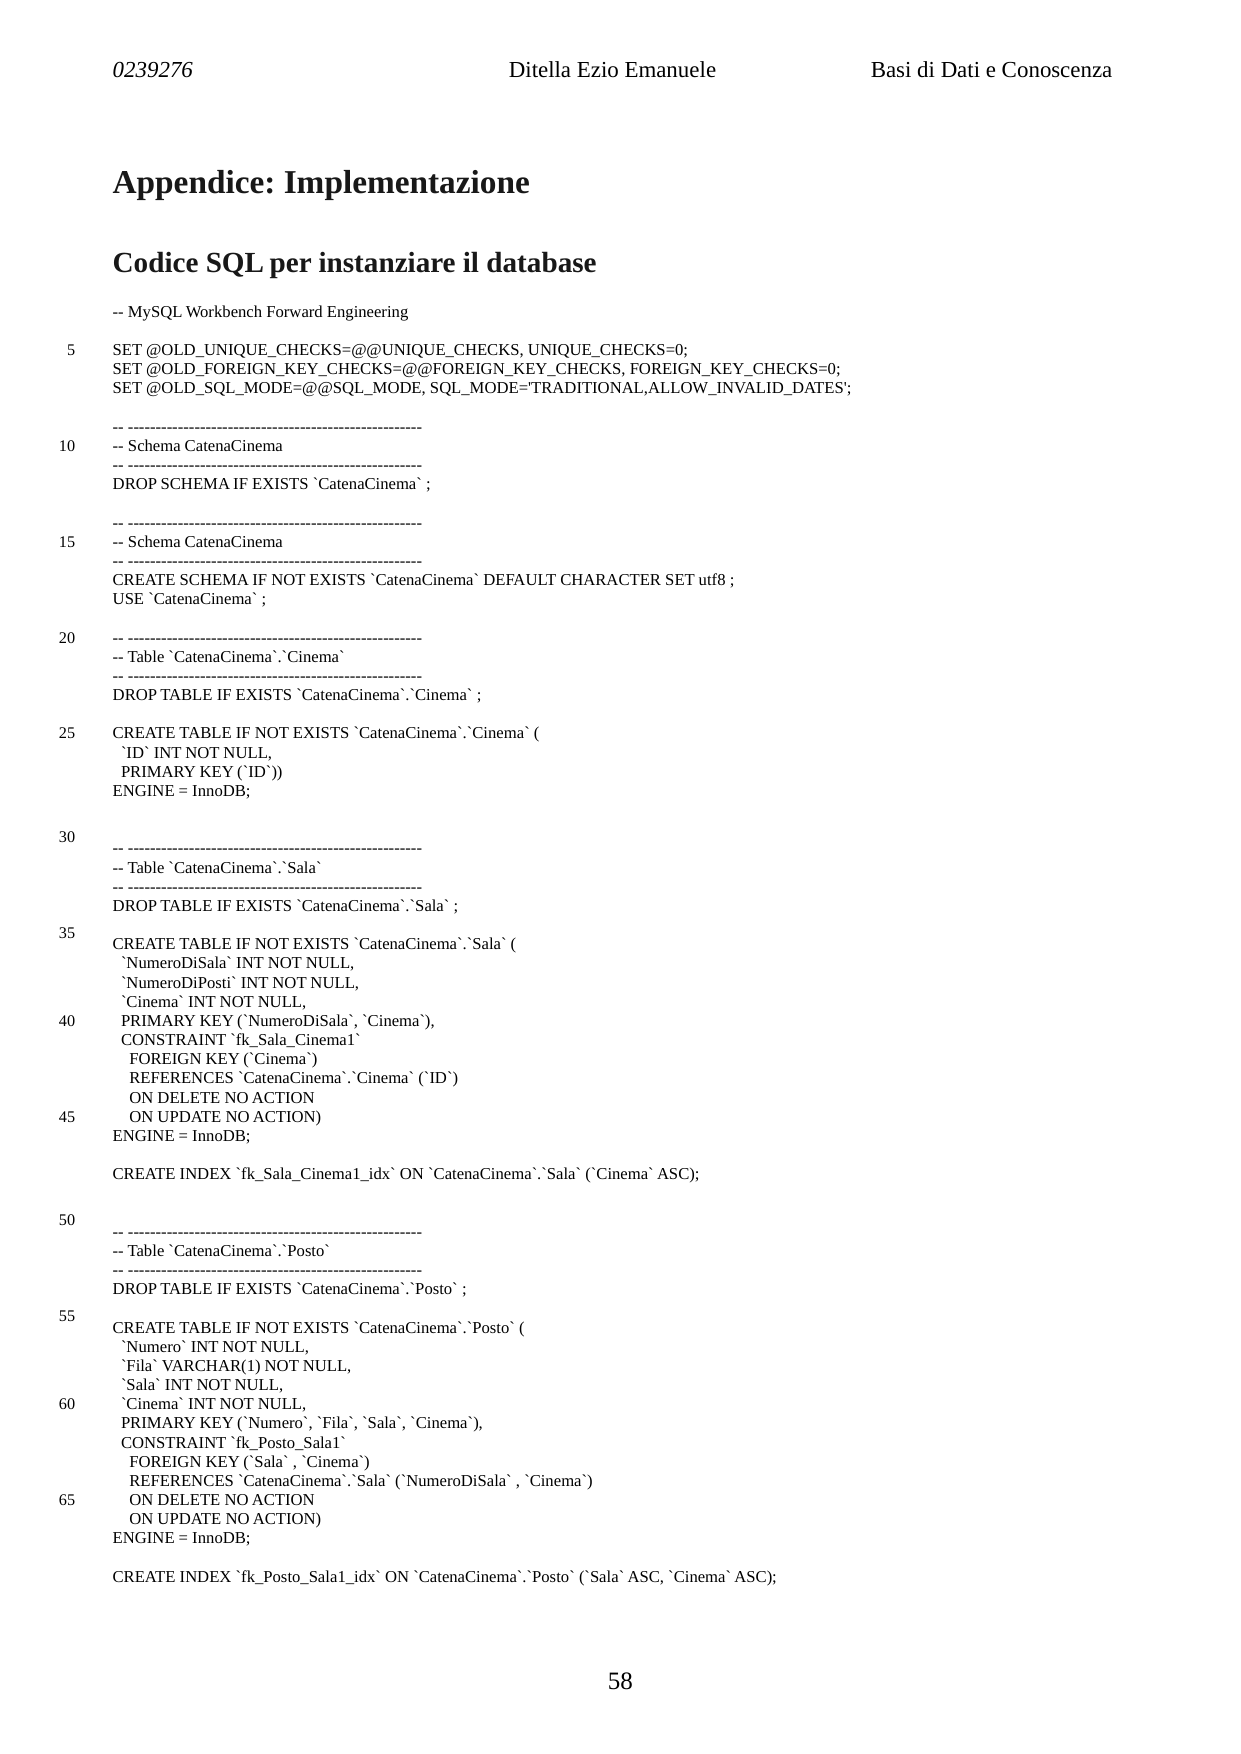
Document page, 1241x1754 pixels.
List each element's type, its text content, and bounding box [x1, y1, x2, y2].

text `Numero` INT NOT NULL, [112, 1337, 1128, 1356]
text -- Schema CatenaCinema [112, 436, 1128, 455]
text -- ----------------------------------------------------- [112, 417, 1128, 436]
text PRIMARY KEY (`Numero`, `Fila`, `Sala`, `Cinema`), [112, 1413, 1128, 1432]
text PRIMARY KEY (`ID`)) [112, 762, 1128, 781]
text SET @OLD_SQL_MODE=@@SQL_MODE, SQL_MODE='TRADITIONAL,ALLOW_INVALID_DATES'; [112, 378, 1128, 397]
text -- ----------------------------------------------------- [112, 877, 1128, 896]
text -- ----------------------------------------------------- [112, 551, 1128, 570]
text -- Table `CatenaCinema`.`Sala` [112, 857, 1128, 877]
text CREATE SCHEMA IF NOT EXISTS `CatenaCinema` DEFAULT CHARACTER SET utf8 ; [112, 570, 1128, 589]
text CREATE TABLE IF NOT EXISTS `CatenaCinema`.`Sala` ( [112, 934, 1128, 953]
text DROP TABLE IF EXISTS `CatenaCinema`.`Posto` ; [112, 1279, 1128, 1298]
text `NumeroDiPosti` INT NOT NULL, [112, 972, 1128, 992]
text USE `CatenaCinema` ; [112, 589, 1128, 608]
text DROP SCHEMA IF EXISTS `CatenaCinema` ; [112, 474, 1128, 493]
text -- MySQL Workbench Forward Engineering [112, 302, 1128, 321]
text ON UPDATE NO ACTION) [112, 1107, 1128, 1126]
text `Cinema` INT NOT NULL, [112, 992, 1128, 1011]
subtitle Appendice: Implementazione [112, 162, 1128, 201]
text -- Table `CatenaCinema`.`Cinema` [112, 647, 1128, 666]
text -- ----------------------------------------------------- [112, 838, 1128, 857]
text -- ----------------------------------------------------- [112, 512, 1128, 532]
text -- ----------------------------------------------------- [112, 666, 1128, 685]
text -- ----------------------------------------------------- [112, 1222, 1128, 1241]
text DROP TABLE IF EXISTS `CatenaCinema`.`Cinema` ; [112, 685, 1128, 704]
text -- ----------------------------------------------------- [112, 1260, 1128, 1279]
text CREATE INDEX `fk_Sala_Cinema1_idx` ON `CatenaCinema`.`Sala` (`Cinema` ASC); [112, 1164, 1128, 1183]
subtitle Codice SQL per instanziare il database [112, 245, 1128, 278]
text -- Table `CatenaCinema`.`Posto` [112, 1241, 1128, 1260]
text -- ----------------------------------------------------- [112, 455, 1128, 474]
text ENGINE = InnoDB; [112, 1126, 1128, 1145]
text DROP TABLE IF EXISTS `CatenaCinema`.`Sala` ; [112, 896, 1128, 915]
text CREATE TABLE IF NOT EXISTS `CatenaCinema`.`Cinema` ( [112, 723, 1128, 742]
text `Cinema` INT NOT NULL, [112, 1394, 1128, 1413]
text FOREIGN KEY (`Cinema`) [112, 1049, 1128, 1068]
text ENGINE = InnoDB; [112, 781, 1128, 800]
text CREATE INDEX `fk_Posto_Sala1_idx` ON `CatenaCinema`.`Posto` (`Sala` ASC, `Cinema` ASC); [112, 1567, 1128, 1586]
text -- ----------------------------------------------------- [112, 627, 1128, 647]
text CREATE TABLE IF NOT EXISTS `CatenaCinema`.`Posto` ( [112, 1317, 1128, 1337]
text `NumeroDiSala` INT NOT NULL, [112, 953, 1128, 972]
text SET @OLD_FOREIGN_KEY_CHECKS=@@FOREIGN_KEY_CHECKS, FOREIGN_KEY_CHECKS=0; [112, 359, 1128, 378]
text FOREIGN KEY (`Sala` , `Cinema`) [112, 1452, 1128, 1471]
text CONSTRAINT `fk_Posto_Sala1` [112, 1432, 1128, 1452]
text ON UPDATE NO ACTION) [112, 1509, 1128, 1528]
text ENGINE = InnoDB; [112, 1528, 1128, 1547]
text REFERENCES `CatenaCinema`.`Sala` (`NumeroDiSala` , `Cinema`) [112, 1471, 1128, 1490]
text `Fila` VARCHAR(1) NOT NULL, [112, 1356, 1128, 1375]
text SET @OLD_UNIQUE_CHECKS=@@UNIQUE_CHECKS, UNIQUE_CHECKS=0; [112, 340, 1128, 359]
text `ID` INT NOT NULL, [112, 742, 1128, 762]
text CONSTRAINT `fk_Sala_Cinema1` [112, 1030, 1128, 1049]
text ON DELETE NO ACTION [112, 1087, 1128, 1107]
text ON DELETE NO ACTION [112, 1490, 1128, 1509]
text `Sala` INT NOT NULL, [112, 1375, 1128, 1394]
text -- Schema CatenaCinema [112, 532, 1128, 551]
text REFERENCES `CatenaCinema`.`Cinema` (`ID`) [112, 1068, 1128, 1087]
text PRIMARY KEY (`NumeroDiSala`, `Cinema`), [112, 1011, 1128, 1030]
